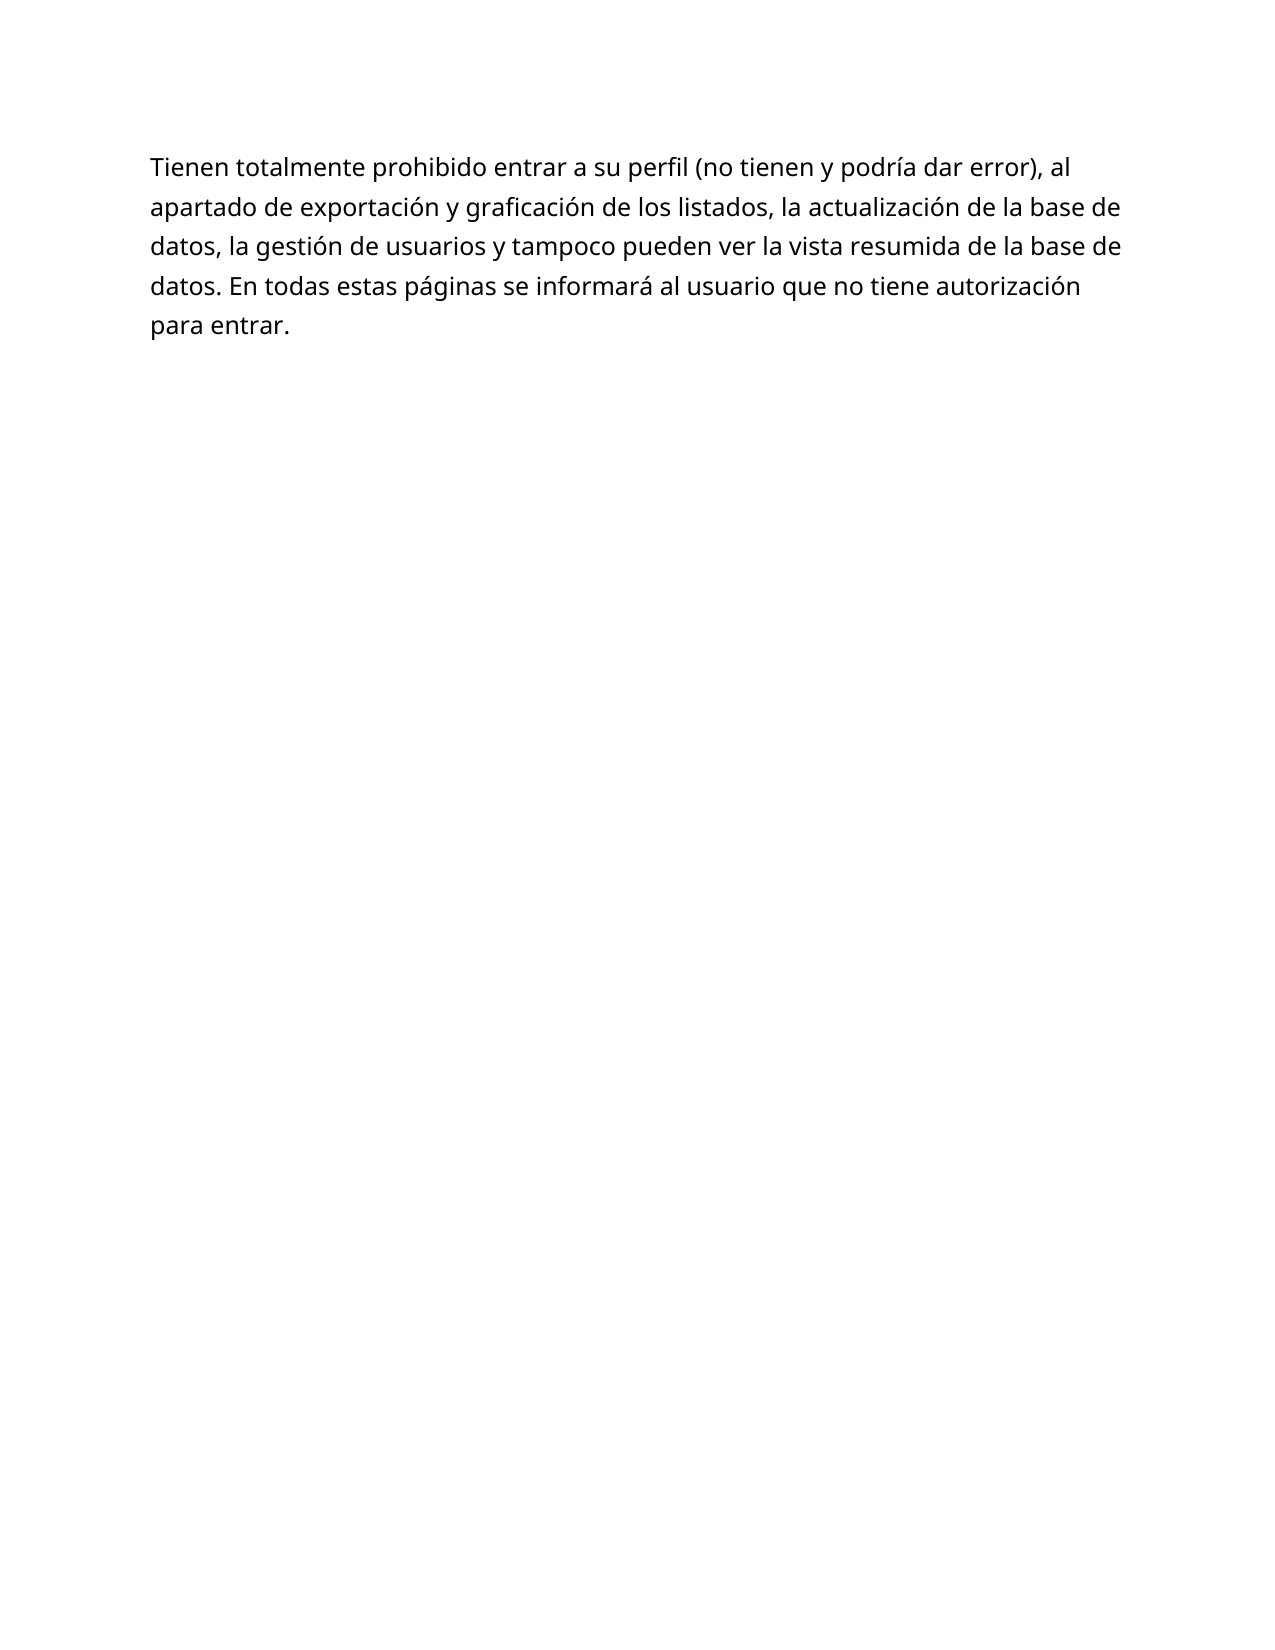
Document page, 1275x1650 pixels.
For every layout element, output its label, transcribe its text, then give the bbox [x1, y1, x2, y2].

text Tienen totalmente prohibido entrar a su perfil (no tienen y podría dar error), al apartado de exportación y graficación de los listados, la actualización de la base de datos, la gestión de usuarios y tampoco pueden ver la vista resumida de la base de datos. En todas estas páginas se informará al usuario que no tiene autorización para entrar. [150, 150, 1125, 342]
